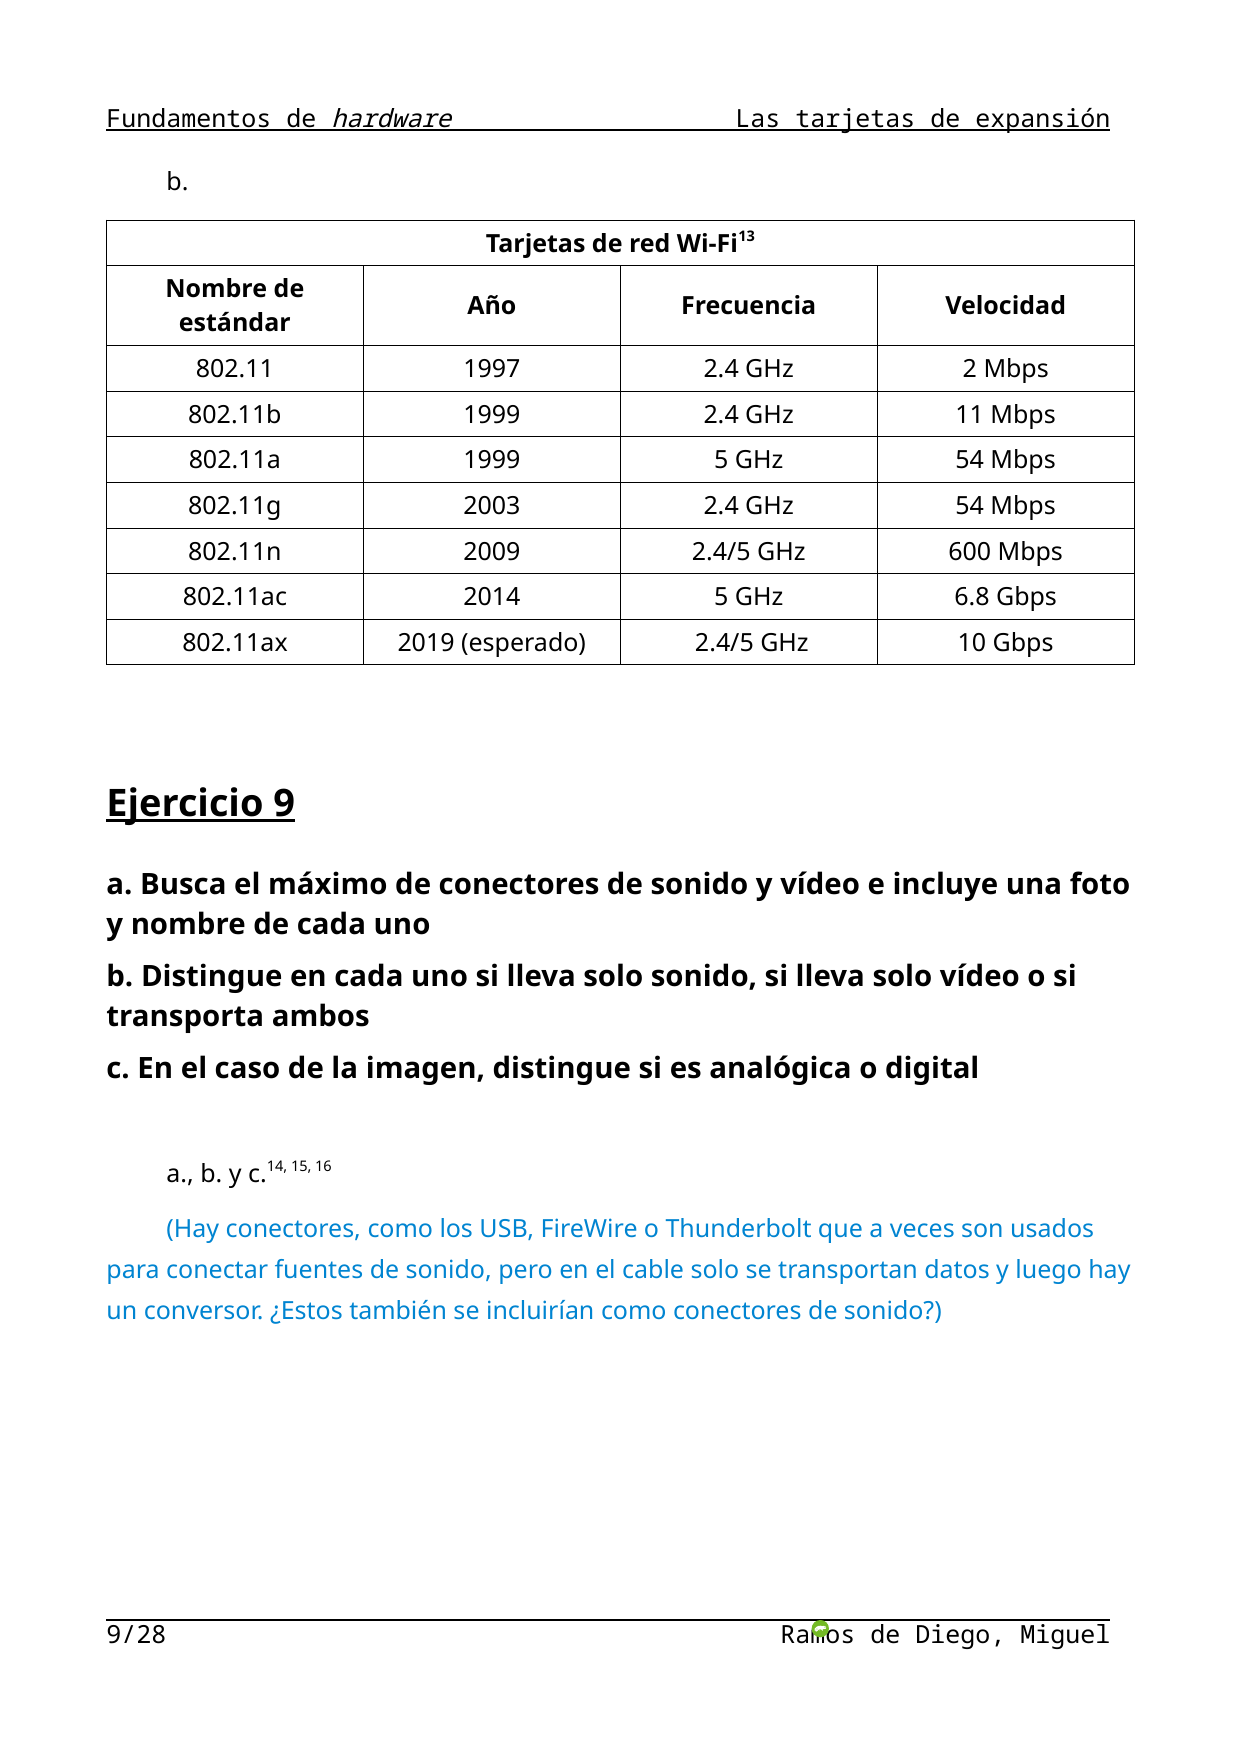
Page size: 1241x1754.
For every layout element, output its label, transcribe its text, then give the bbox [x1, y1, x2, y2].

table_cell 2003 [364, 483, 620, 527]
table_cell Velocidad [878, 266, 1134, 345]
table_cell 802.11n [107, 529, 363, 573]
table_cell 2.4 GHz [621, 483, 877, 527]
text a., b. y c.14, 15, 16 [106, 1156, 1134, 1189]
table_cell 600 Mbps [878, 529, 1134, 573]
table_header Tarjetas de red Wi-Fi13 [107, 221, 1134, 265]
table_cell 802.11g [107, 483, 363, 527]
table_cell 802.11ac [107, 574, 363, 619]
table_cell 2014 [364, 574, 620, 619]
subtitle a. Busca el máximo de conectores de sonido y vídeo e incluye una foto y nombre de cada uno [106, 863, 1134, 943]
table_cell Año [364, 266, 620, 345]
table_cell 802.11ax [107, 620, 363, 664]
table_cell 2019 (esperado) [364, 620, 620, 664]
table_cell 1999 [364, 392, 620, 436]
table_cell 802.11a [107, 437, 363, 482]
table_cell 802.11 [107, 346, 363, 391]
table_cell 54 Mbps [878, 437, 1134, 482]
table_cell 802.11b [107, 392, 363, 436]
subtitle Ejercicio 9 [106, 776, 1134, 827]
table_cell 1997 [364, 346, 620, 391]
table_cell 11 Mbps [878, 392, 1134, 436]
table_cell 2.4/5 GHz [621, 529, 877, 573]
table_cell Nombre de estándar [107, 266, 363, 345]
table_cell 5 GHz [621, 437, 877, 482]
table_cell 6.8 Gbps [878, 574, 1134, 619]
table_cell 2.4 GHz [621, 392, 877, 436]
table_cell 1999 [364, 437, 620, 482]
text b. [106, 164, 1134, 198]
table_cell 5 GHz [621, 574, 877, 619]
subtitle b. Distingue en cada uno si lleva solo sonido, si lleva solo vídeo o si transporta ambos [106, 955, 1134, 1035]
table_cell 10 Gbps [878, 620, 1134, 664]
subtitle c. En el caso de la imagen, distingue si es analógica o digital [106, 1047, 1134, 1087]
table_cell 2.4/5 GHz [621, 620, 877, 664]
table_cell 2.4 GHz [621, 346, 877, 391]
text (Hay conectores, como los USB, FireWire o Thunderbolt que a veces son usados para conectar fuentes de sonido, pero en el cable solo se transportan datos y luego hay un conversor. ¿Estos también se incluirían como conectores de sonido?) [106, 1211, 1134, 1327]
table_cell 54 Mbps [878, 483, 1134, 527]
table_cell 2009 [364, 529, 620, 573]
table_cell 2 Mbps [878, 346, 1134, 391]
table_cell Frecuencia [621, 266, 877, 345]
